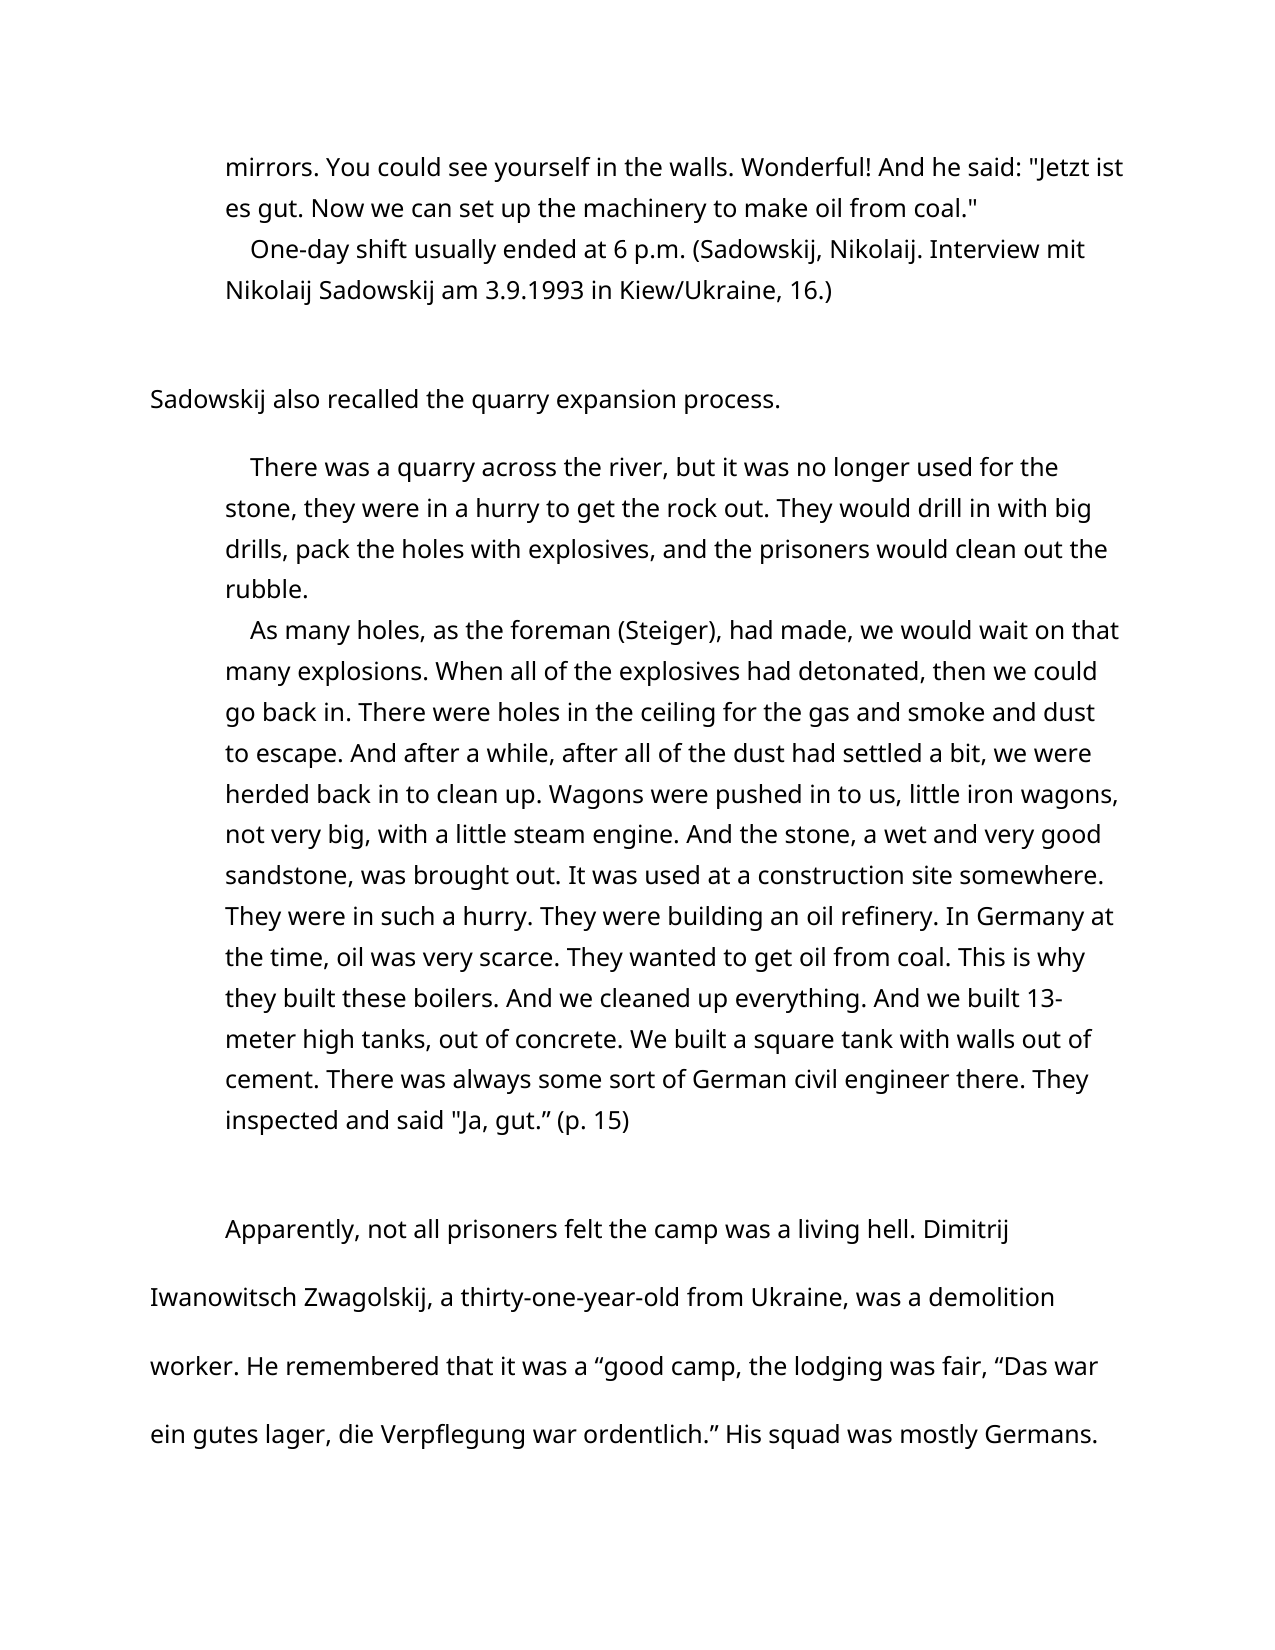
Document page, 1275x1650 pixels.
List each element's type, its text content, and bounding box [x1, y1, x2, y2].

text Sadowskij also recalled the quarry expansion process. [150, 381, 1125, 416]
text Apparently, not all prisoners felt the camp was a living hell. Dimitrij Iwanowitsch Zwagolskij, a thirty-one-year-old from Ukraine, was a demolition worker. He remembered that it was a “good camp, the lodging was fair, “Das war ein gutes lager, die Verpflegung war ordentlich.” His squad was mostly Germans. [150, 1212, 1125, 1450]
text One-day shift usually ended at 6 p.m. (Sadowskij, Nikolaij. Interview mit Nikolaij Sadowskij am 3.9.1993 in Kiew/Ukraine, 16.) [225, 232, 1125, 307]
text There was a quarry across the river, but it was no longer used for the stone, they were in a hurry to get the rock out. They would drill in with big drills, pack the holes with explosives, and the prisoners would clean out the rubble. [225, 449, 1125, 606]
text As many holes, as the foreman (Steiger), had made, we would wait on that many explosions. When all of the explosives had detonated, then we could go back in. There were holes in the ceiling for the gas and smoke and dust to escape. And after a while, after all of the dust had settled a bit, we were herded back in to clean up. Wagons were pushed in to us, little iron wagons, not very big, with a little steam engine. And the stone, a wet and very good sandstone, was brought out. It was used at a construction site somewhere. They were in such a hurry. They were building an oil refinery. In Germany at the time, oil was very scarce. They wanted to get oil from coal. This is why they built these boilers. And we cleaned up everything. And we built 13-meter high tanks, out of concrete. We built a square tank with walls out of cement. There was always some sort of German civil engineer there. They inspected and said "Ja, gut.” (p. 15) [225, 613, 1125, 1137]
text mirrors. You could see yourself in the walls. Wonderful! And he said: "Jetzt ist es gut. Now we can set up the machinery to make oil from coal." [225, 150, 1125, 225]
